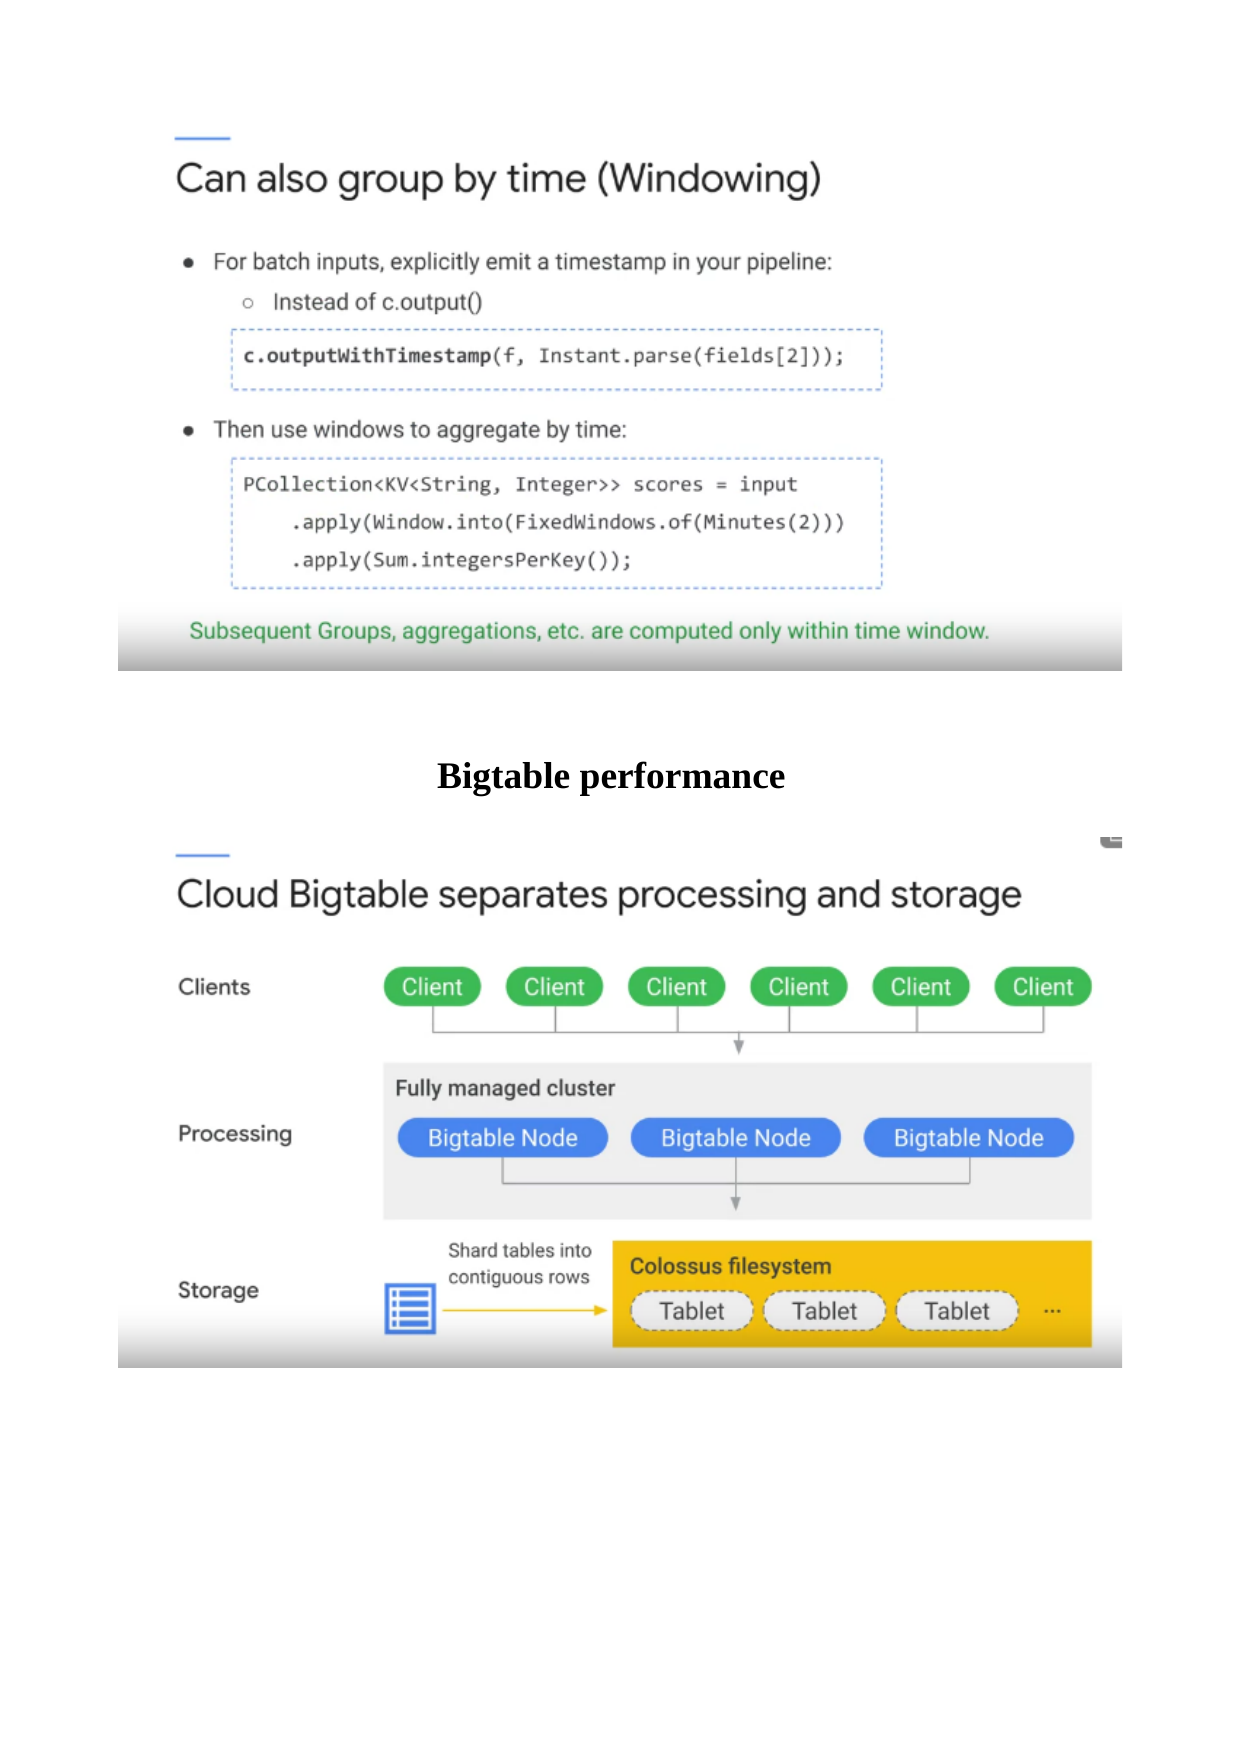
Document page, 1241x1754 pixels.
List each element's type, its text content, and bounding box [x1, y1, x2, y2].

subtitle Bigtable performance [118, 753, 1122, 797]
picture [118, 118, 1123, 671]
picture [118, 837, 1123, 1368]
